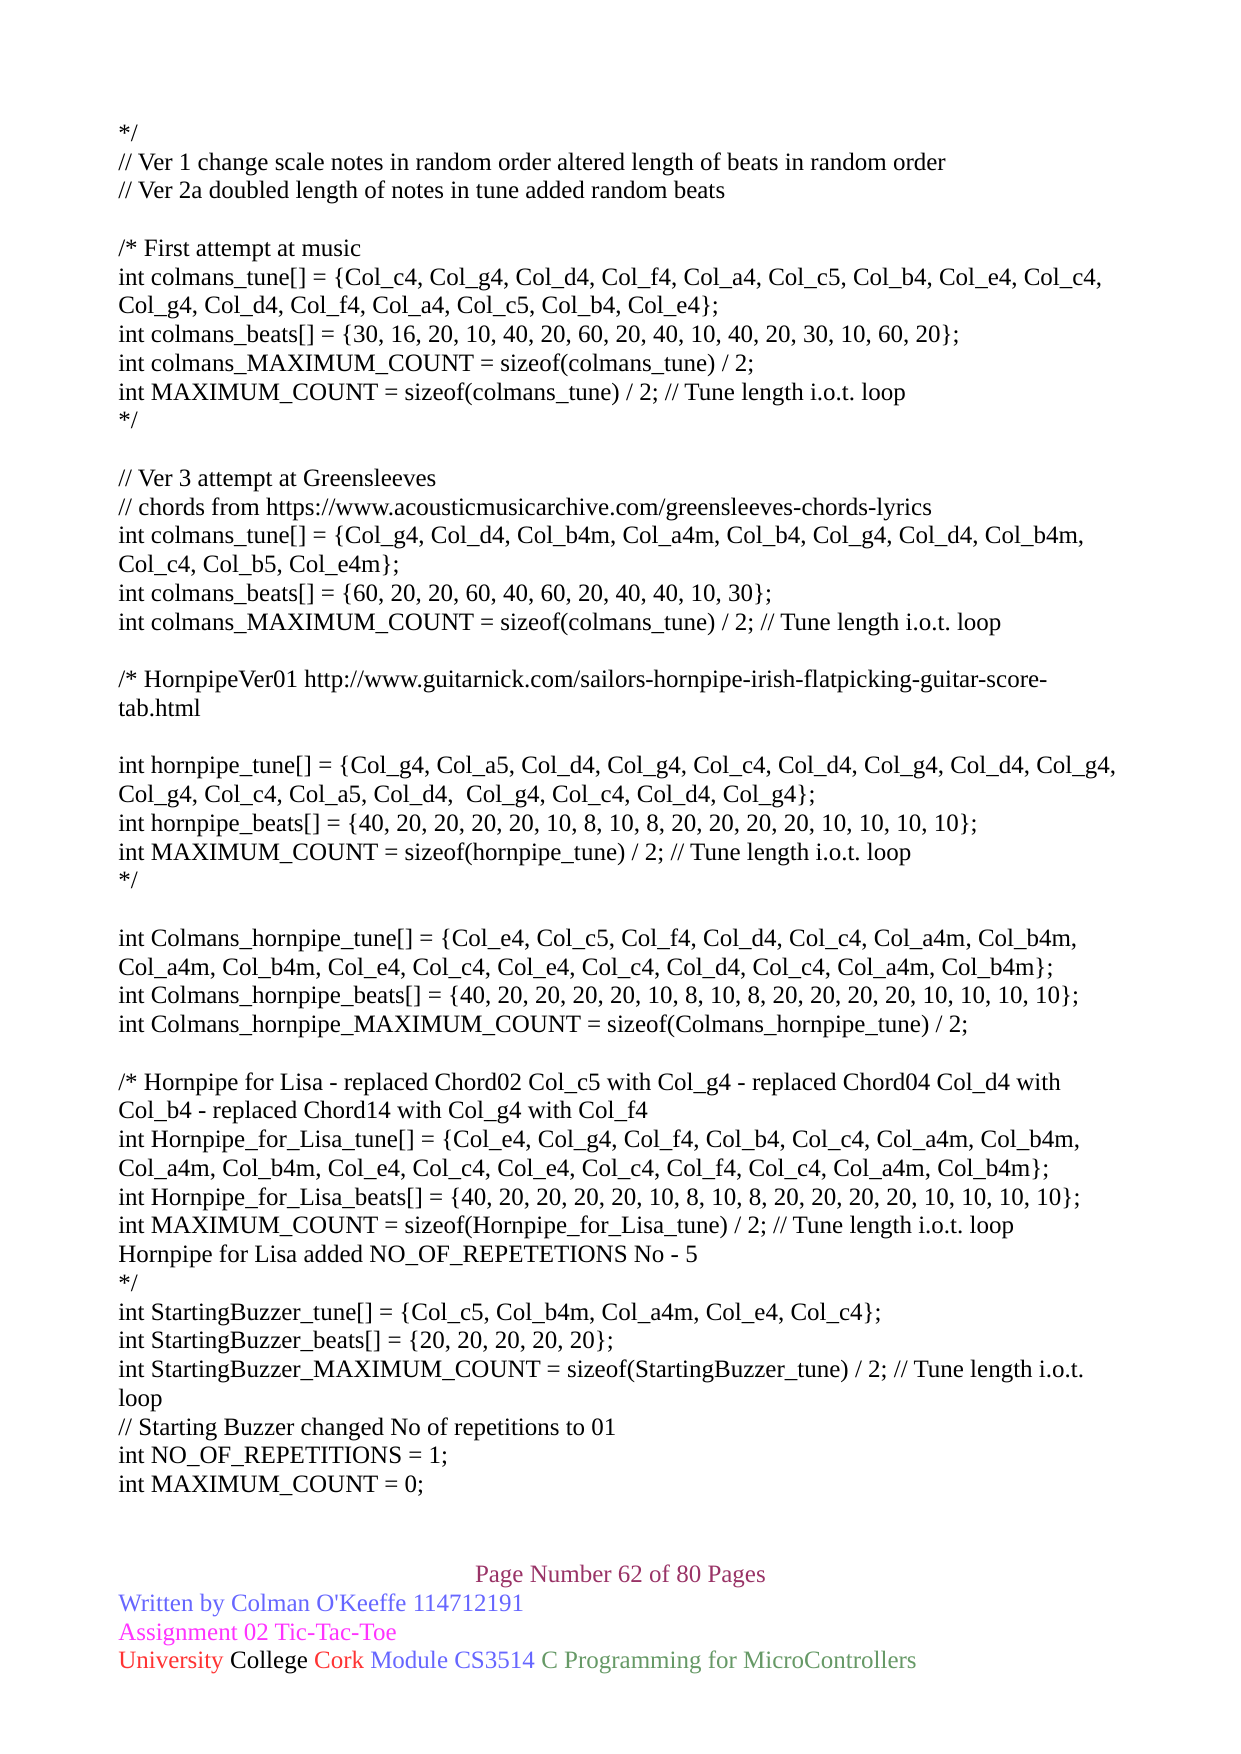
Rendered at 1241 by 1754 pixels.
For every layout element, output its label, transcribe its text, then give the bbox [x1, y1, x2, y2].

text int MAXIMUM_COUNT = sizeof(hornpipe_tune) / 2; // Tune length i.o.t. loop [118, 837, 1122, 866]
text // Ver 2a doubled length of notes in tune added random beats [118, 176, 1122, 204]
text Hornpipe for Lisa added NO_OF_REPETETIONS No - 5 [118, 1239, 1122, 1268]
text int StartingBuzzer_MAXIMUM_COUNT = sizeof(StartingBuzzer_tune) / 2; // Tune length i.o.t. loop [118, 1354, 1122, 1412]
text */ [118, 406, 1122, 434]
text int colmans_MAXIMUM_COUNT = sizeof(colmans_tune) / 2; [118, 348, 1122, 377]
text int hornpipe_tune[] = {Col_g4, Col_a5, Col_d4, Col_g4, Col_c4, Col_d4, Col_g4, Col_d4, Col_g4, Col_g4, Col_c4, Col_a5, Col_d4, Col_g4, Col_c4, Col_d4, Col_g4}; [118, 751, 1122, 808]
text int Colmans_hornpipe_MAXIMUM_COUNT = sizeof(Colmans_hornpipe_tune) / 2; [118, 1009, 1122, 1038]
text int MAXIMUM_COUNT = sizeof(Hornpipe_for_Lisa_tune) / 2; // Tune length i.o.t. loop [118, 1211, 1122, 1239]
text int colmans_MAXIMUM_COUNT = sizeof(colmans_tune) / 2; // Tune length i.o.t. loop [118, 607, 1122, 636]
text int colmans_beats[] = {60, 20, 20, 60, 40, 60, 20, 40, 40, 10, 30}; [118, 578, 1122, 607]
text int colmans_tune[] = {Col_g4, Col_d4, Col_b4m, Col_a4m, Col_b4, Col_g4, Col_d4, Col_b4m, Col_c4, Col_b5, Col_e4m}; [118, 521, 1122, 578]
text int NO_OF_REPETITIONS = 1; [118, 1441, 1122, 1469]
text int MAXIMUM_COUNT = sizeof(colmans_tune) / 2; // Tune length i.o.t. loop [118, 377, 1122, 406]
text int Colmans_hornpipe_beats[] = {40, 20, 20, 20, 20, 10, 8, 10, 8, 20, 20, 20, 20, 10, 10, 10, 10}; [118, 981, 1122, 1009]
text int Hornpipe_for_Lisa_tune[] = {Col_e4, Col_g4, Col_f4, Col_b4, Col_c4, Col_a4m, Col_b4m, Col_a4m, Col_b4m, Col_e4, Col_c4, Col_e4, Col_c4, Col_f4, Col_c4, Col_a4m, Col_b4m}; [118, 1124, 1122, 1182]
text int hornpipe_beats[] = {40, 20, 20, 20, 20, 10, 8, 10, 8, 20, 20, 20, 20, 10, 10, 10, 10}; [118, 808, 1122, 837]
text // Ver 3 attempt at Greensleeves [118, 463, 1122, 492]
text int colmans_beats[] = {30, 16, 20, 10, 40, 20, 60, 20, 40, 10, 40, 20, 30, 10, 60, 20}; [118, 319, 1122, 348]
text // chords from https://www.acousticmusicarchive.com/greensleeves-chords-lyrics [118, 492, 1122, 521]
text int StartingBuzzer_tune[] = {Col_c5, Col_b4m, Col_a4m, Col_e4, Col_c4}; [118, 1297, 1122, 1326]
text */ [118, 866, 1122, 894]
text int Hornpipe_for_Lisa_beats[] = {40, 20, 20, 20, 20, 10, 8, 10, 8, 20, 20, 20, 20, 10, 10, 10, 10}; [118, 1182, 1122, 1211]
text int colmans_tune[] = {Col_c4, Col_g4, Col_d4, Col_f4, Col_a4, Col_c5, Col_b4, Col_e4, Col_c4, Col_g4, Col_d4, Col_f4, Col_a4, Col_c5, Col_b4, Col_e4}; [118, 262, 1122, 319]
text int Colmans_hornpipe_tune[] = {Col_e4, Col_c5, Col_f4, Col_d4, Col_c4, Col_a4m, Col_b4m, Col_a4m, Col_b4m, Col_e4, Col_c4, Col_e4, Col_c4, Col_d4, Col_c4, Col_a4m, Col_b4m}; [118, 923, 1122, 981]
text /* First attempt at music [118, 233, 1122, 262]
text */ [118, 1268, 1122, 1297]
text */ [118, 118, 1122, 147]
text /* HornpipeVer01 http://www.guitarnick.com/sailors-hornpipe-irish-flatpicking-guitar-score-tab.html [118, 664, 1122, 722]
text /* Hornpipe for Lisa - replaced Chord02 Col_c5 with Col_g4 - replaced Chord04 Col_d4 with Col_b4 - replaced Chord14 with Col_g4 with Col_f4 [118, 1067, 1122, 1124]
text // Ver 1 change scale notes in random order altered length of beats in random order [118, 147, 1122, 176]
text // Starting Buzzer changed No of repetitions to 01 [118, 1412, 1122, 1441]
text int MAXIMUM_COUNT = 0; [118, 1469, 1122, 1498]
text int StartingBuzzer_beats[] = {20, 20, 20, 20, 20}; [118, 1326, 1122, 1354]
